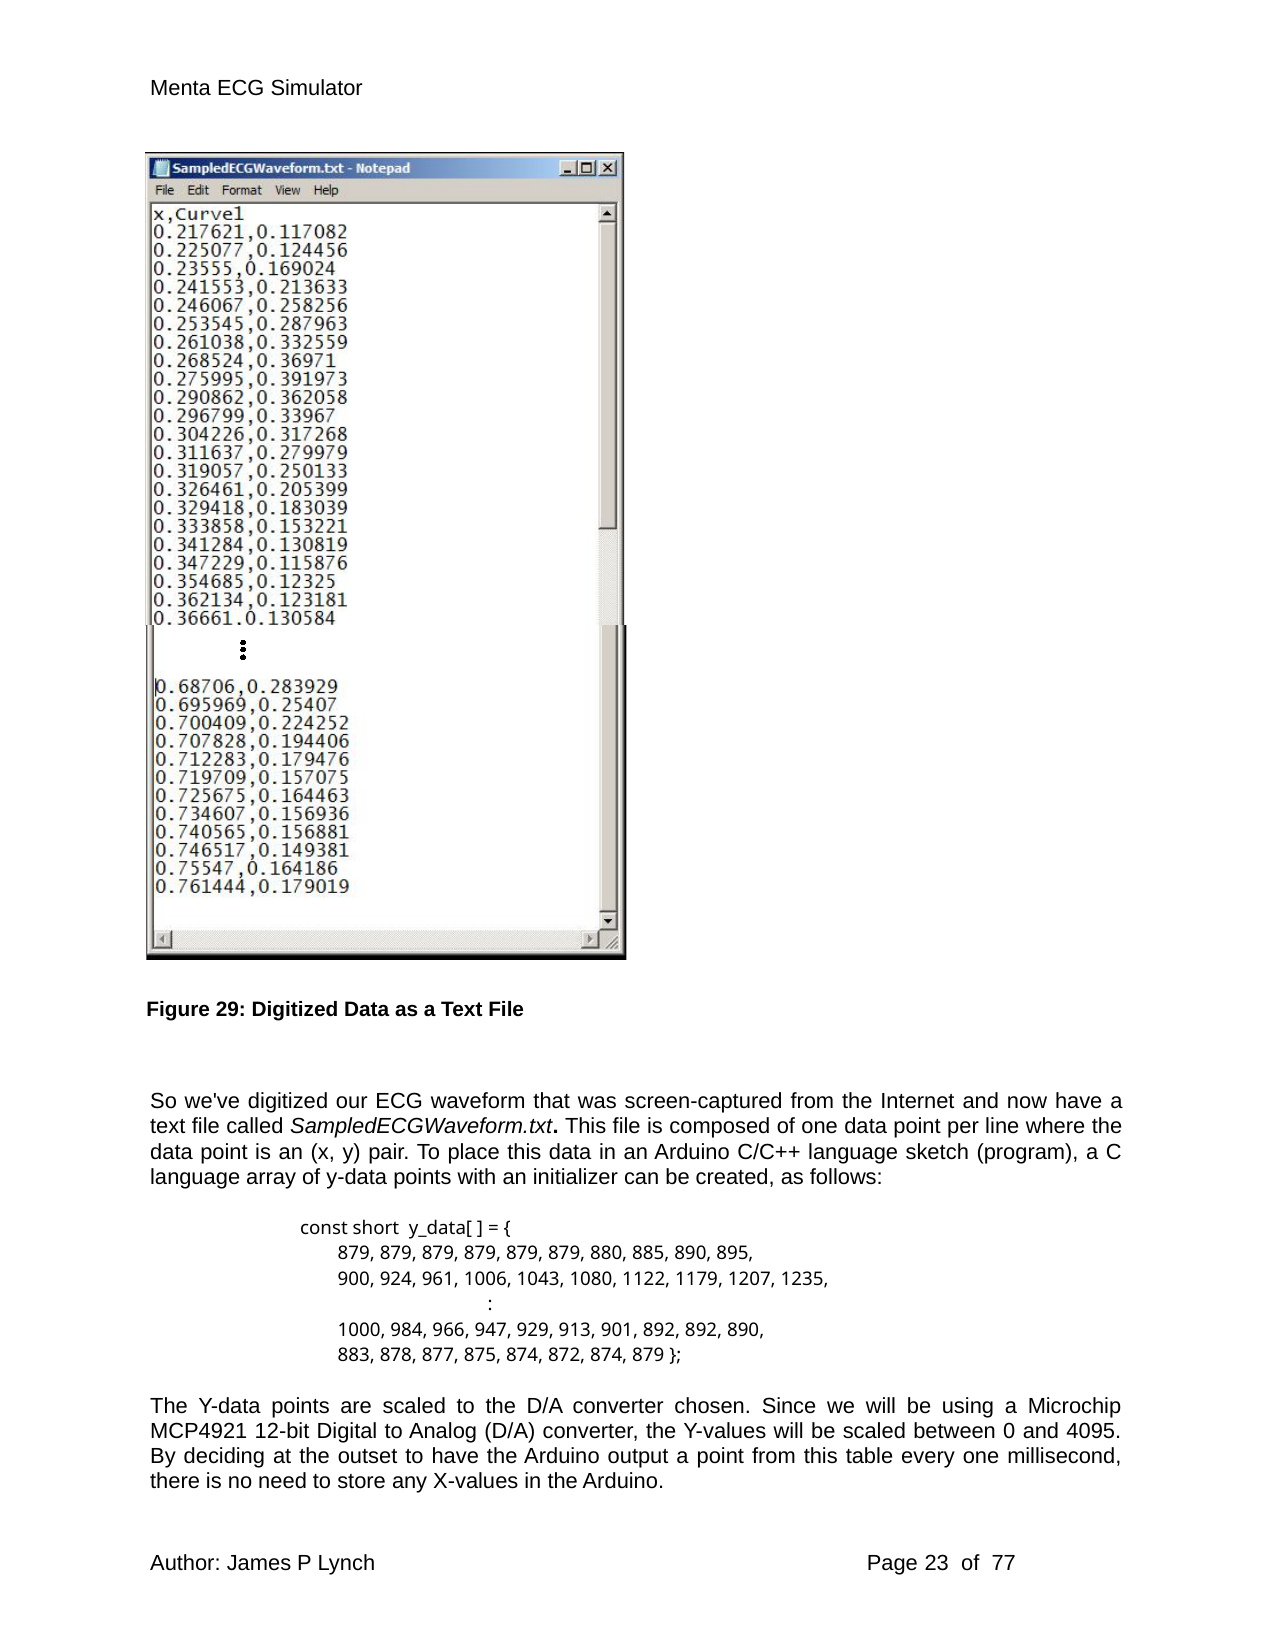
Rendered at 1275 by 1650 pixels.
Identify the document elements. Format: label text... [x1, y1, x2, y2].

text 883, 878, 877, 875, 874, 872, 874, 879 }; [300, 1342, 1124, 1367]
text : [300, 1291, 1124, 1316]
picture [145, 152, 627, 960]
text 879, 879, 879, 879, 879, 879, 880, 885, 890, 895, [300, 1240, 1124, 1265]
text const short y_data[ ] = { [300, 1214, 1124, 1240]
text 900, 924, 961, 1006, 1043, 1080, 1122, 1179, 1207, 1235, [300, 1265, 1124, 1291]
text The Y-data points are scaled to the D/A converter chosen. Since we will be using a Microchip MCP4921 12-bit Digital to Analog (D/A) converter, the Y-values will be scaled between 0 and 4095. By deciding at the outset to have the Arduino output a point from this table every one millisecond, there is no need to store any X-values in the Arduino. [150, 1392, 1124, 1493]
text So we've digitized our ECG waveform that was screen-captured from the Internet and now have a text file called SampledECGWaveform.txt. This file is composed of one data point per line where the data point is an (x, y) pair. To place this data in an Arduino C/C++ language sketch (program), a C language array of y-data points with an initializer can be created, as follows: [150, 1088, 1124, 1189]
text 1000, 984, 966, 947, 929, 913, 901, 892, 892, 890, [300, 1316, 1124, 1342]
text Figure : Digitized Data as a Text File [146, 997, 874, 1021]
